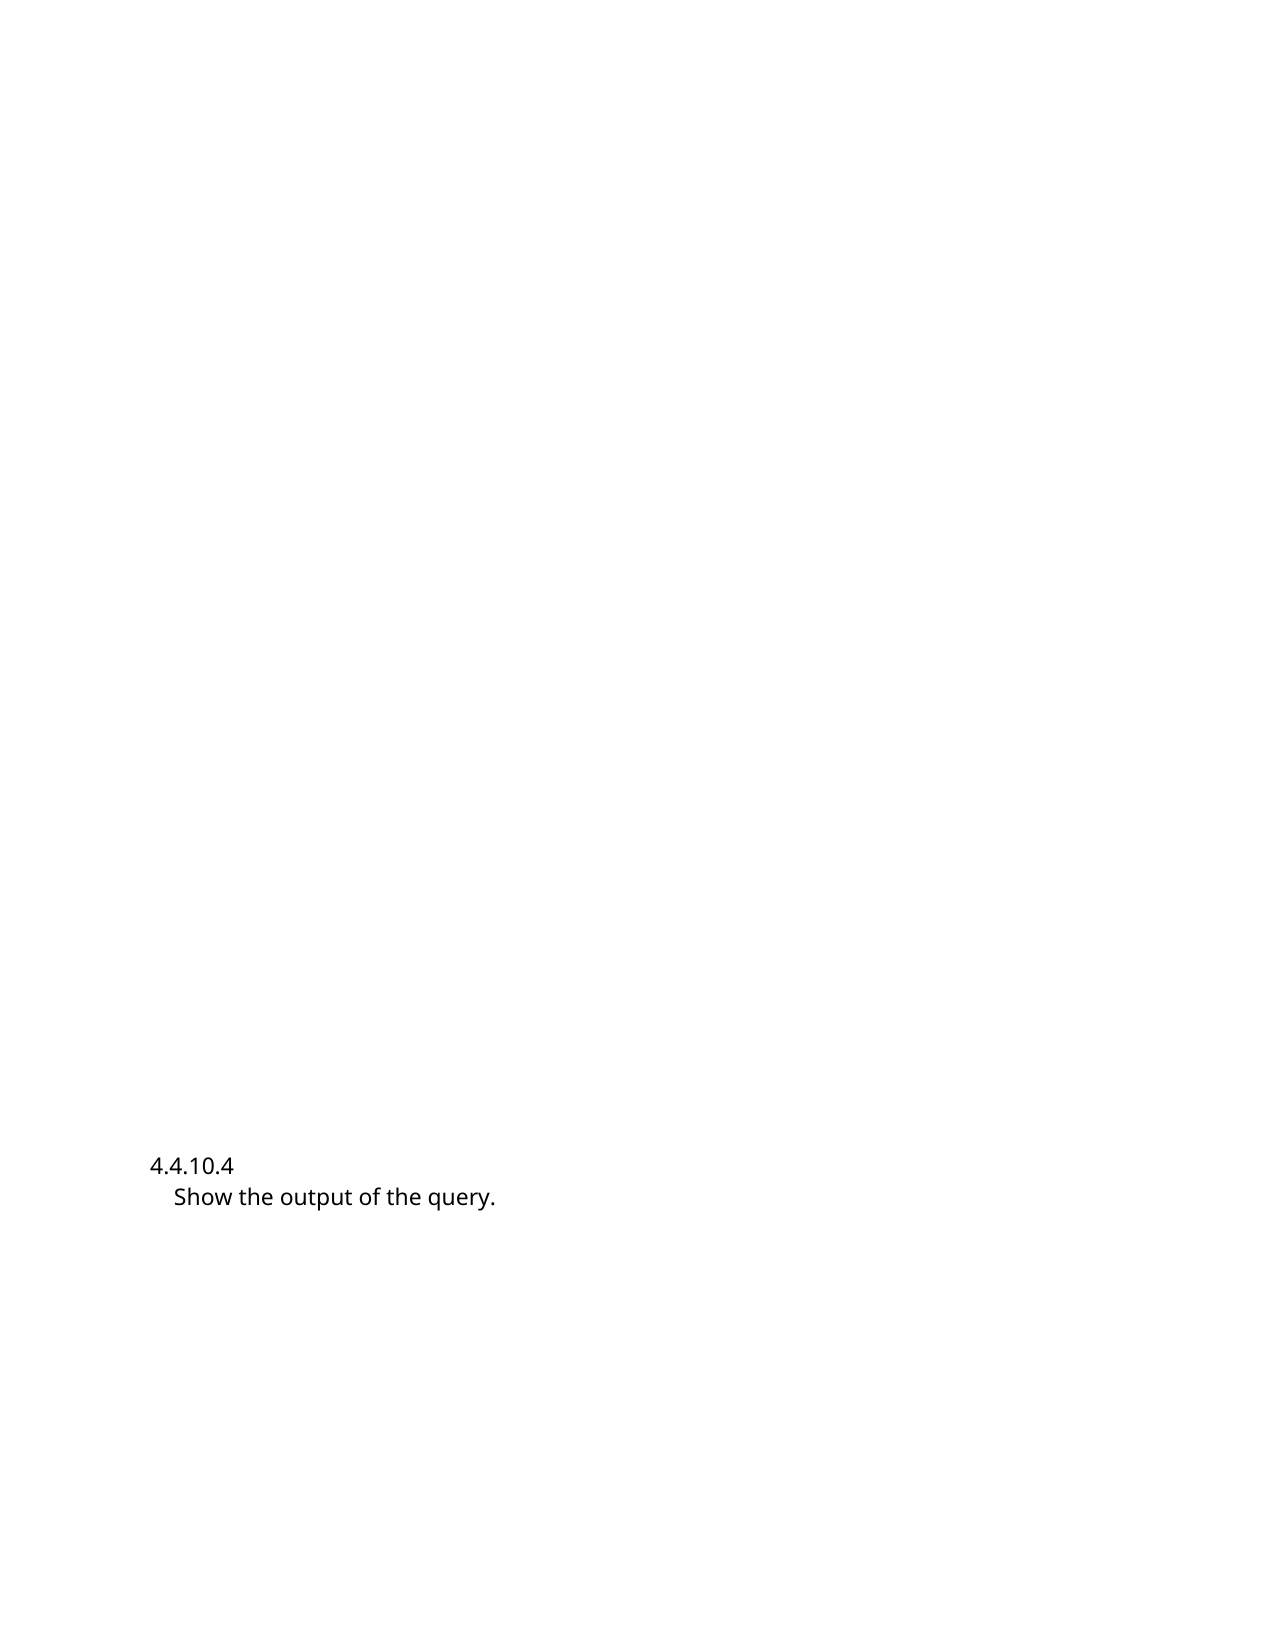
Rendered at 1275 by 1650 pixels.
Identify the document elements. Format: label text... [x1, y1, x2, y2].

text Show the output of the query. [150, 1181, 1125, 1212]
text 4.4.10.4 [150, 1150, 1125, 1181]
